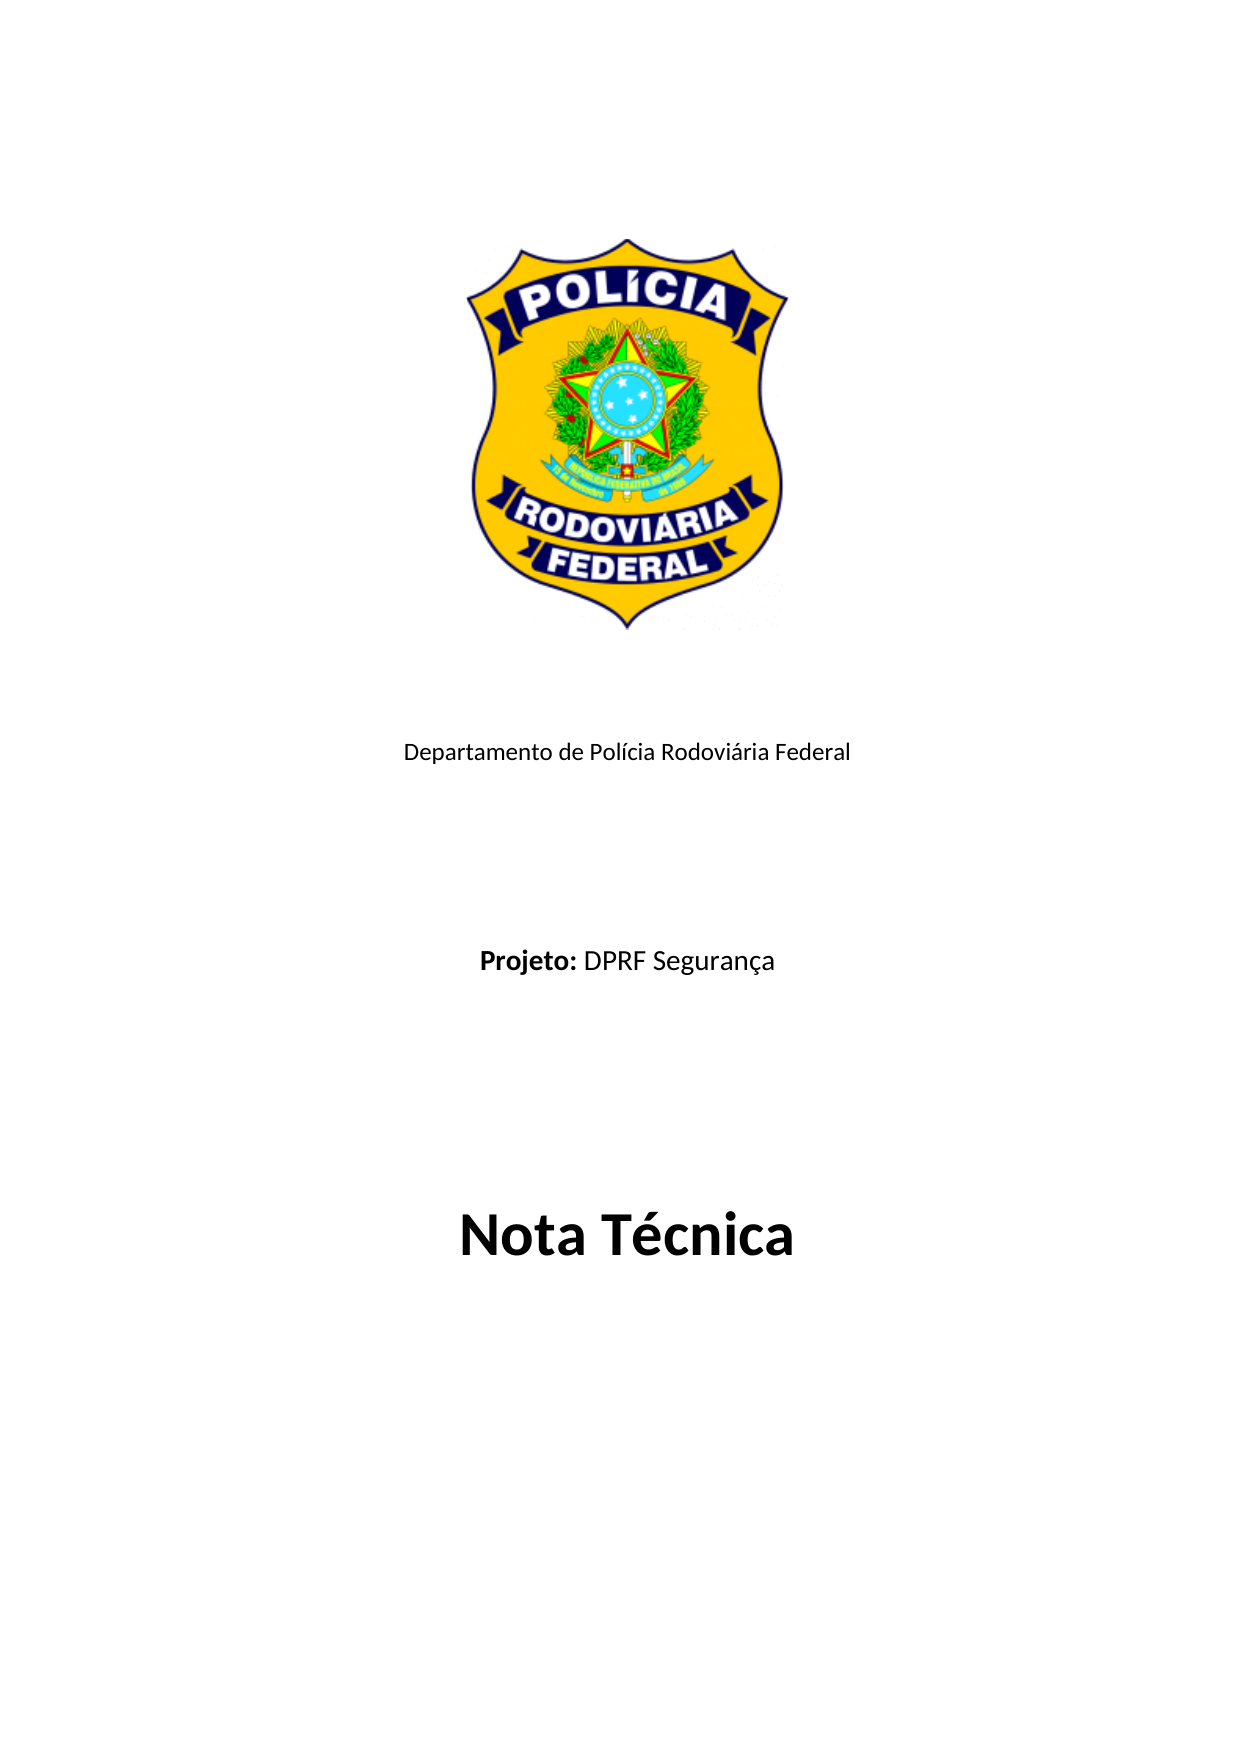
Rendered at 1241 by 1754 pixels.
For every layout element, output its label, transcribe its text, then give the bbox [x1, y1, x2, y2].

text Nota Técnica [192, 1194, 1063, 1271]
picture [466, 239, 789, 630]
text Projeto: DPRF Segurança [192, 942, 1063, 978]
text Departamento de Polícia Rodoviária Federal [192, 736, 1063, 767]
